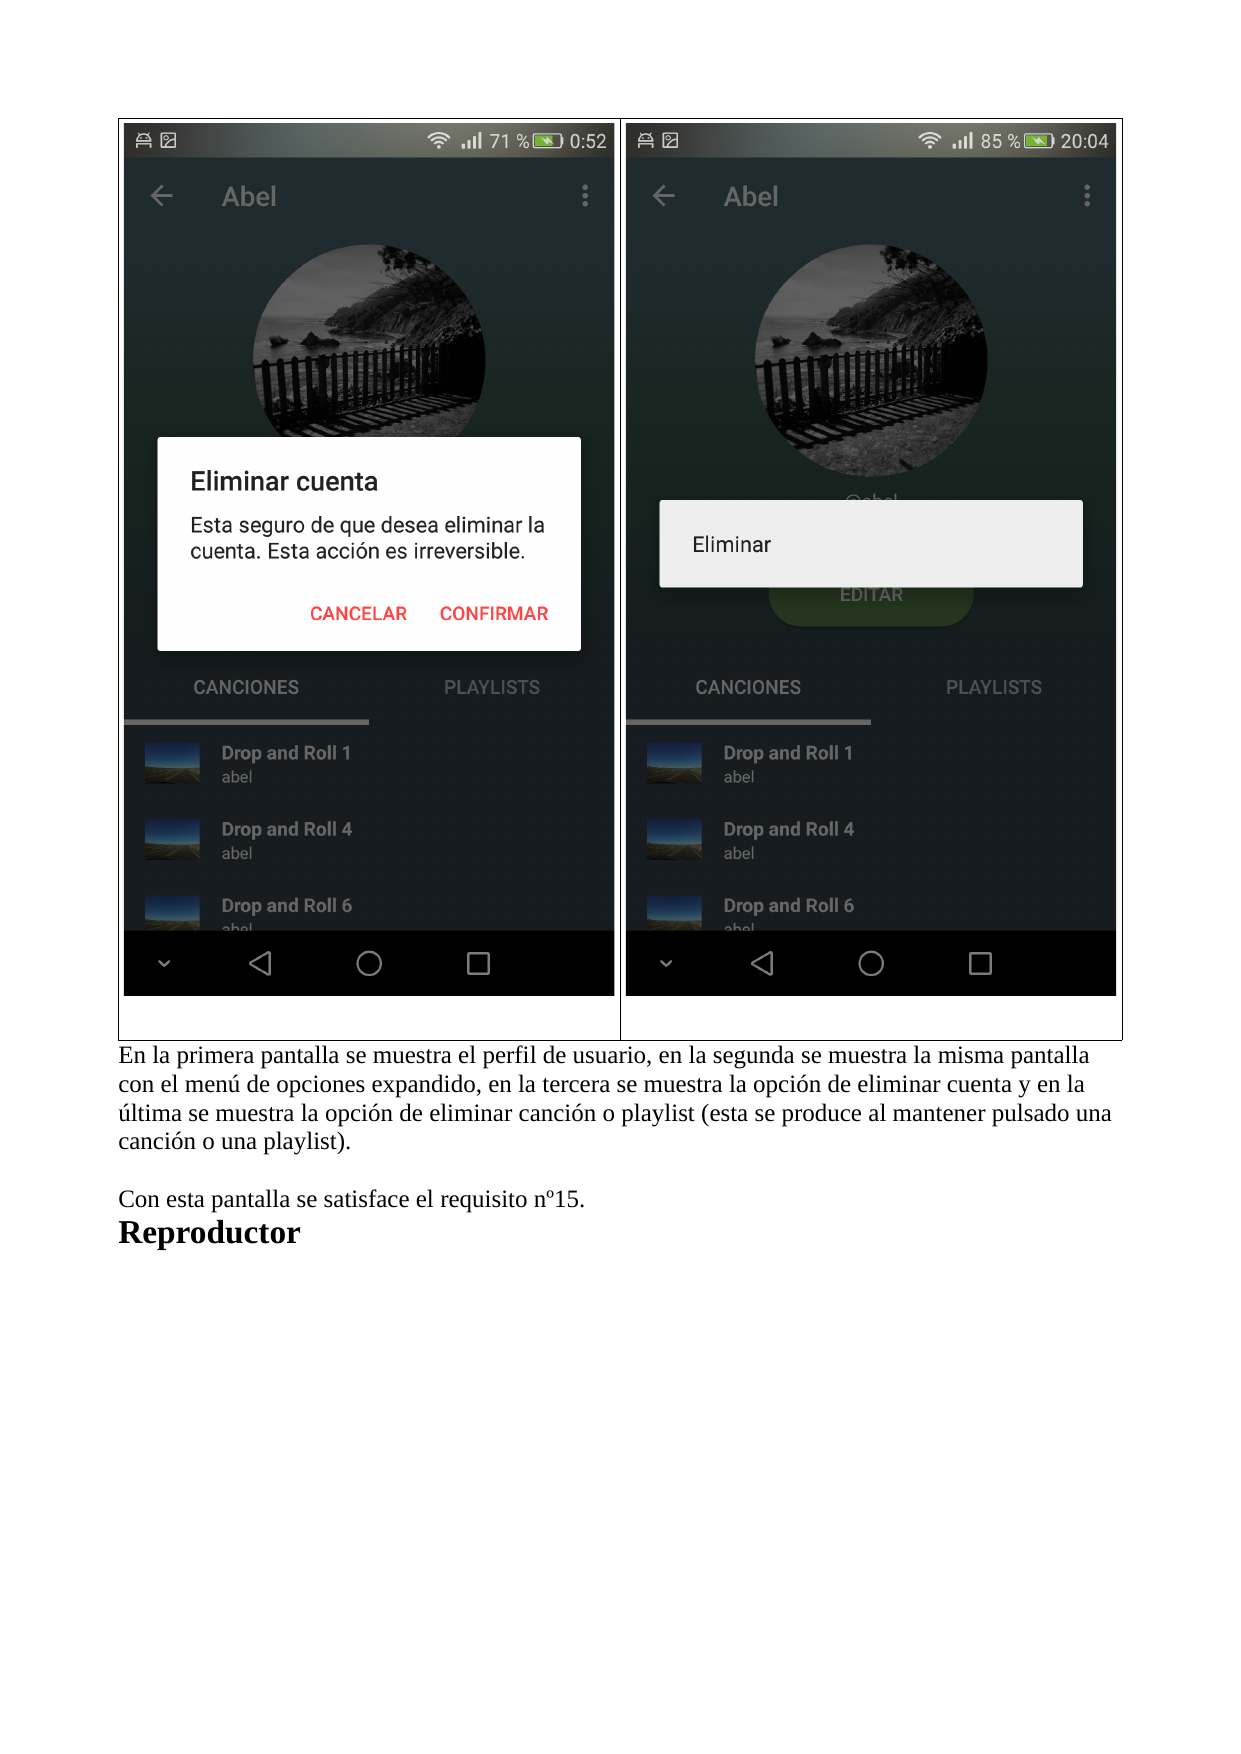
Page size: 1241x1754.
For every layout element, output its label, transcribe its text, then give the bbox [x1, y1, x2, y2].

picture [123, 123, 615, 996]
picture [625, 123, 1117, 996]
text Reproductor [118, 1213, 1122, 1251]
text En la primera pantalla se muestra el perfil de usuario, en la segunda se muestra la misma pantalla con el menú de opciones expandido, en la tercera se muestra la opción de eliminar cuenta y en la última se muestra la opción de eliminar canción o playlist (esta se produce al mantener pulsado una canción o una playlist). [118, 1041, 1122, 1155]
text Con esta pantalla se satisface el requisito nº15. [118, 1184, 1122, 1213]
table_cell [621, 119, 1122, 1040]
table_cell [119, 119, 620, 1040]
